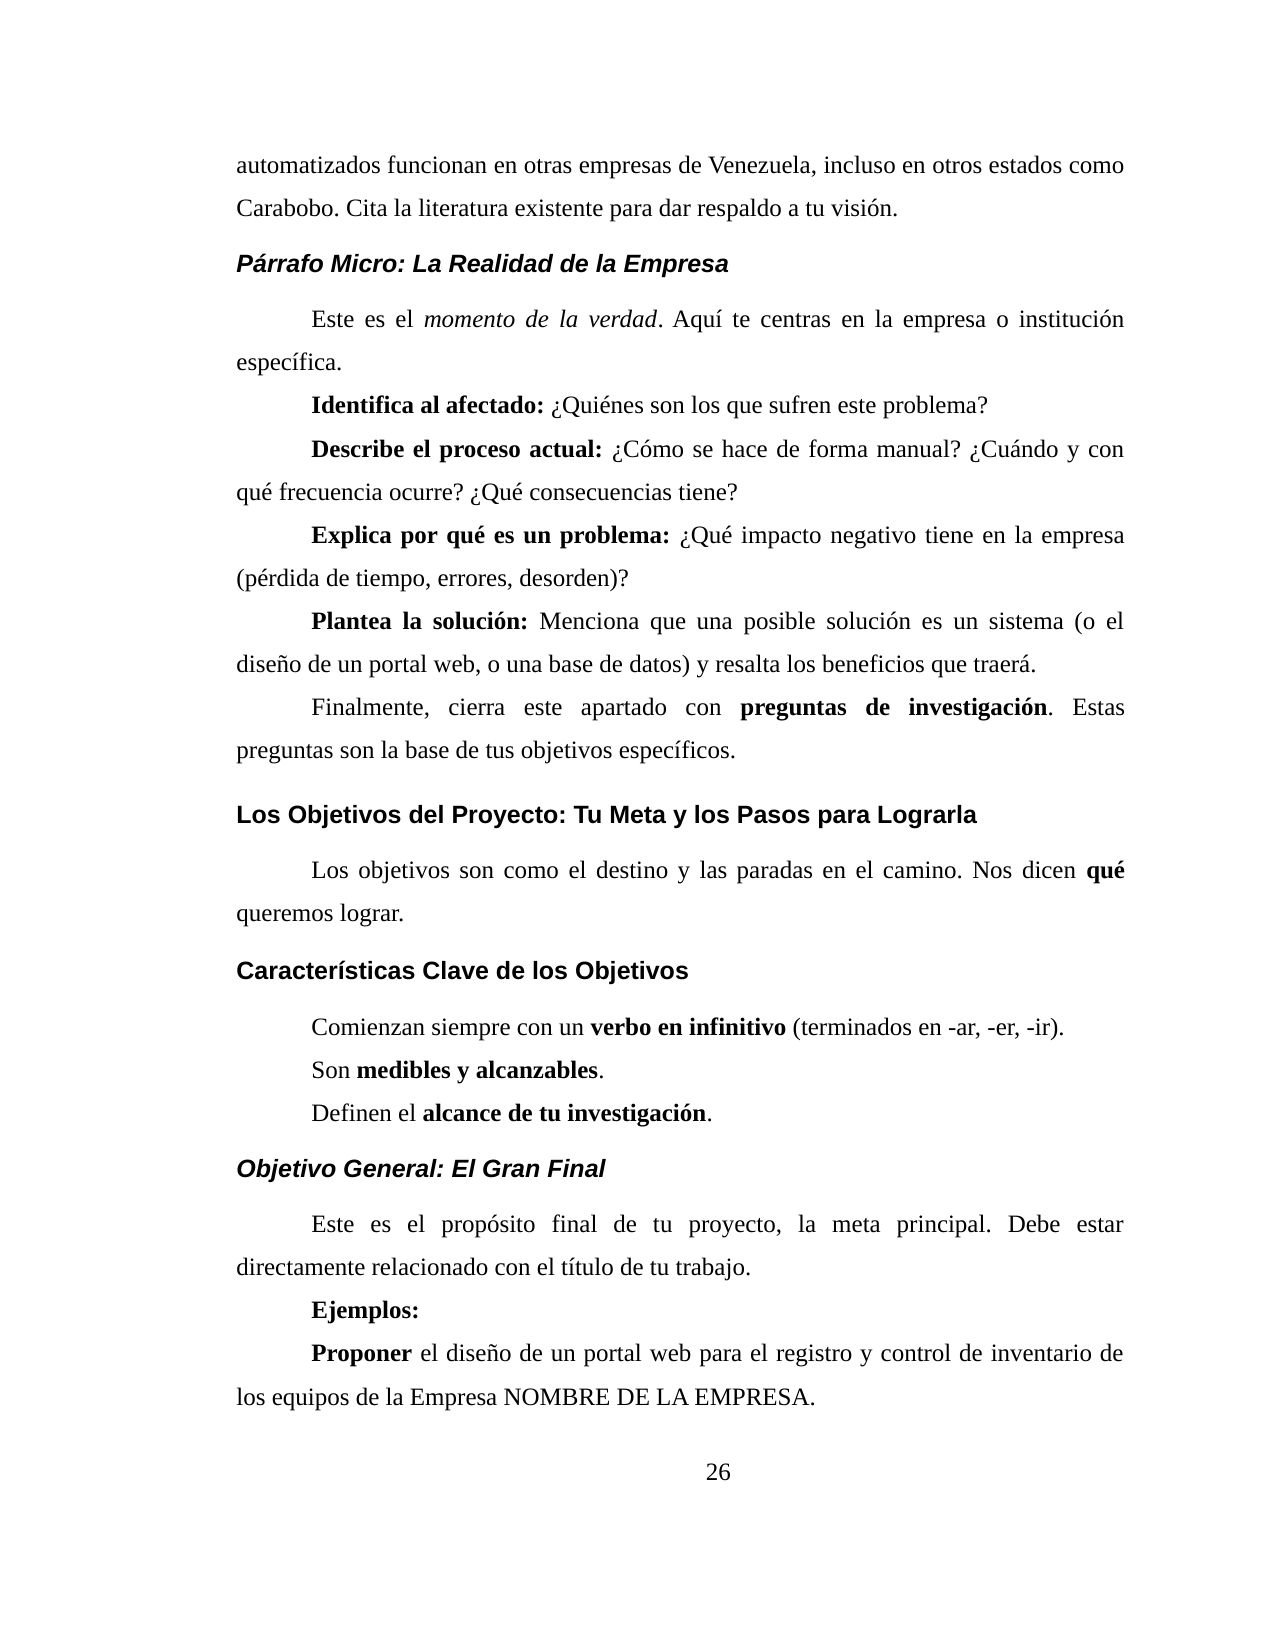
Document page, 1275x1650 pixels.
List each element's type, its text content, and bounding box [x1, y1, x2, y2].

text Comienzan siempre con un verbo en infinitivo (terminados en -ar, -er, -ir). [236, 1012, 1125, 1040]
text Plantea la solución: Menciona que una posible solución es un sistema (o el diseño de un portal web, o una base de datos) y resalta los beneficios que traerá. [236, 606, 1125, 678]
text Este es el momento de la verdad. Aquí te centras en la empresa o institución específica. [236, 304, 1125, 376]
text Finalmente, cierra este apartado con preguntas de investigación. Estas preguntas son la base de tus objetivos específicos. [236, 692, 1125, 764]
text Describe el proceso actual: ¿Cómo se hace de forma manual? ¿Cuándo y con qué frecuencia ocurre? ¿Qué consecuencias tiene? [236, 434, 1125, 506]
text Definen el alcance de tu investigación. [236, 1098, 1125, 1127]
subtitle Objetivo General: El Gran Final [236, 1153, 1125, 1182]
text Identifica al afectado: ¿Quiénes son los que sufren este problema? [236, 391, 1125, 419]
text Explica por qué es un problema: ¿Qué impacto negativo tiene en la empresa (pérdida de tiempo, errores, desorden)? [236, 520, 1125, 592]
text Ejemplos: [236, 1295, 1125, 1324]
subtitle Los Objetivos del Proyecto: Tu Meta y los Pasos para Lograrla [236, 799, 1125, 828]
text Son medibles y alcanzables. [236, 1055, 1125, 1083]
text Este es el propósito final de tu proyecto, la meta principal. Debe estar directamente relacionado con el título de tu trabajo. [236, 1209, 1125, 1281]
subtitle Párrafo Micro: La Realidad de la Empresa [236, 249, 1125, 277]
text Los objetivos son como el destino y las paradas en el camino. Nos dicen qué queremos lograr. [236, 855, 1125, 927]
text automatizados funcionan en otras empresas de Venezuela, incluso en otros estados como Carabobo. Cita la literatura existente para dar respaldo a tu visión. [236, 150, 1125, 222]
text Proponer el diseño de un portal web para el registro y control de inventario de los equipos de la Empresa NOMBRE DE LA EMPRESA. [236, 1338, 1125, 1410]
subtitle Características Clave de los Objetivos [236, 956, 1125, 985]
